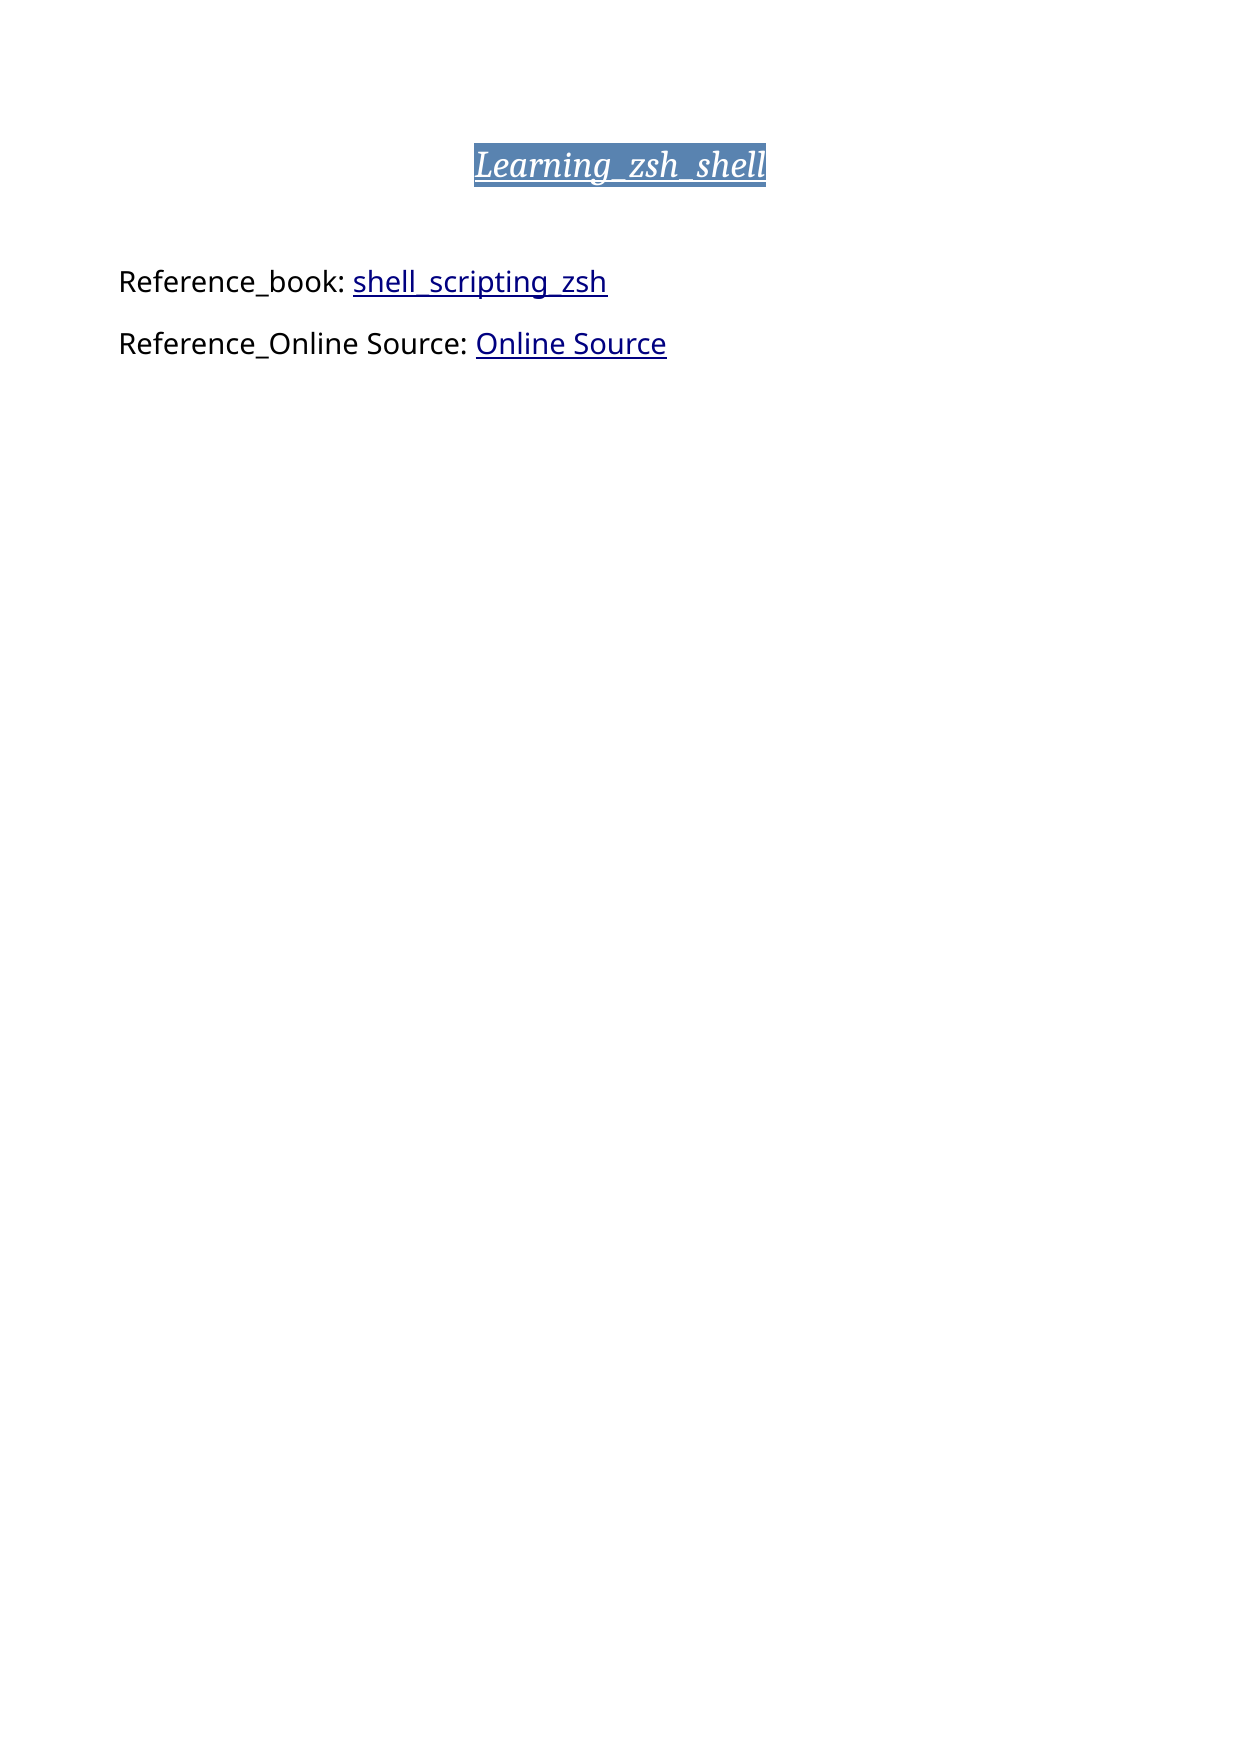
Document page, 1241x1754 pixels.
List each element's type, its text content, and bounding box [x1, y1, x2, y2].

text Reference_Online Source: Online Source [118, 324, 1122, 363]
text Reference_book: shell_scripting_zsh [118, 261, 1122, 301]
subtitle Learning_zsh_shell [118, 143, 474, 187]
subtitle Learning_zsh_shell [766, 143, 1122, 187]
